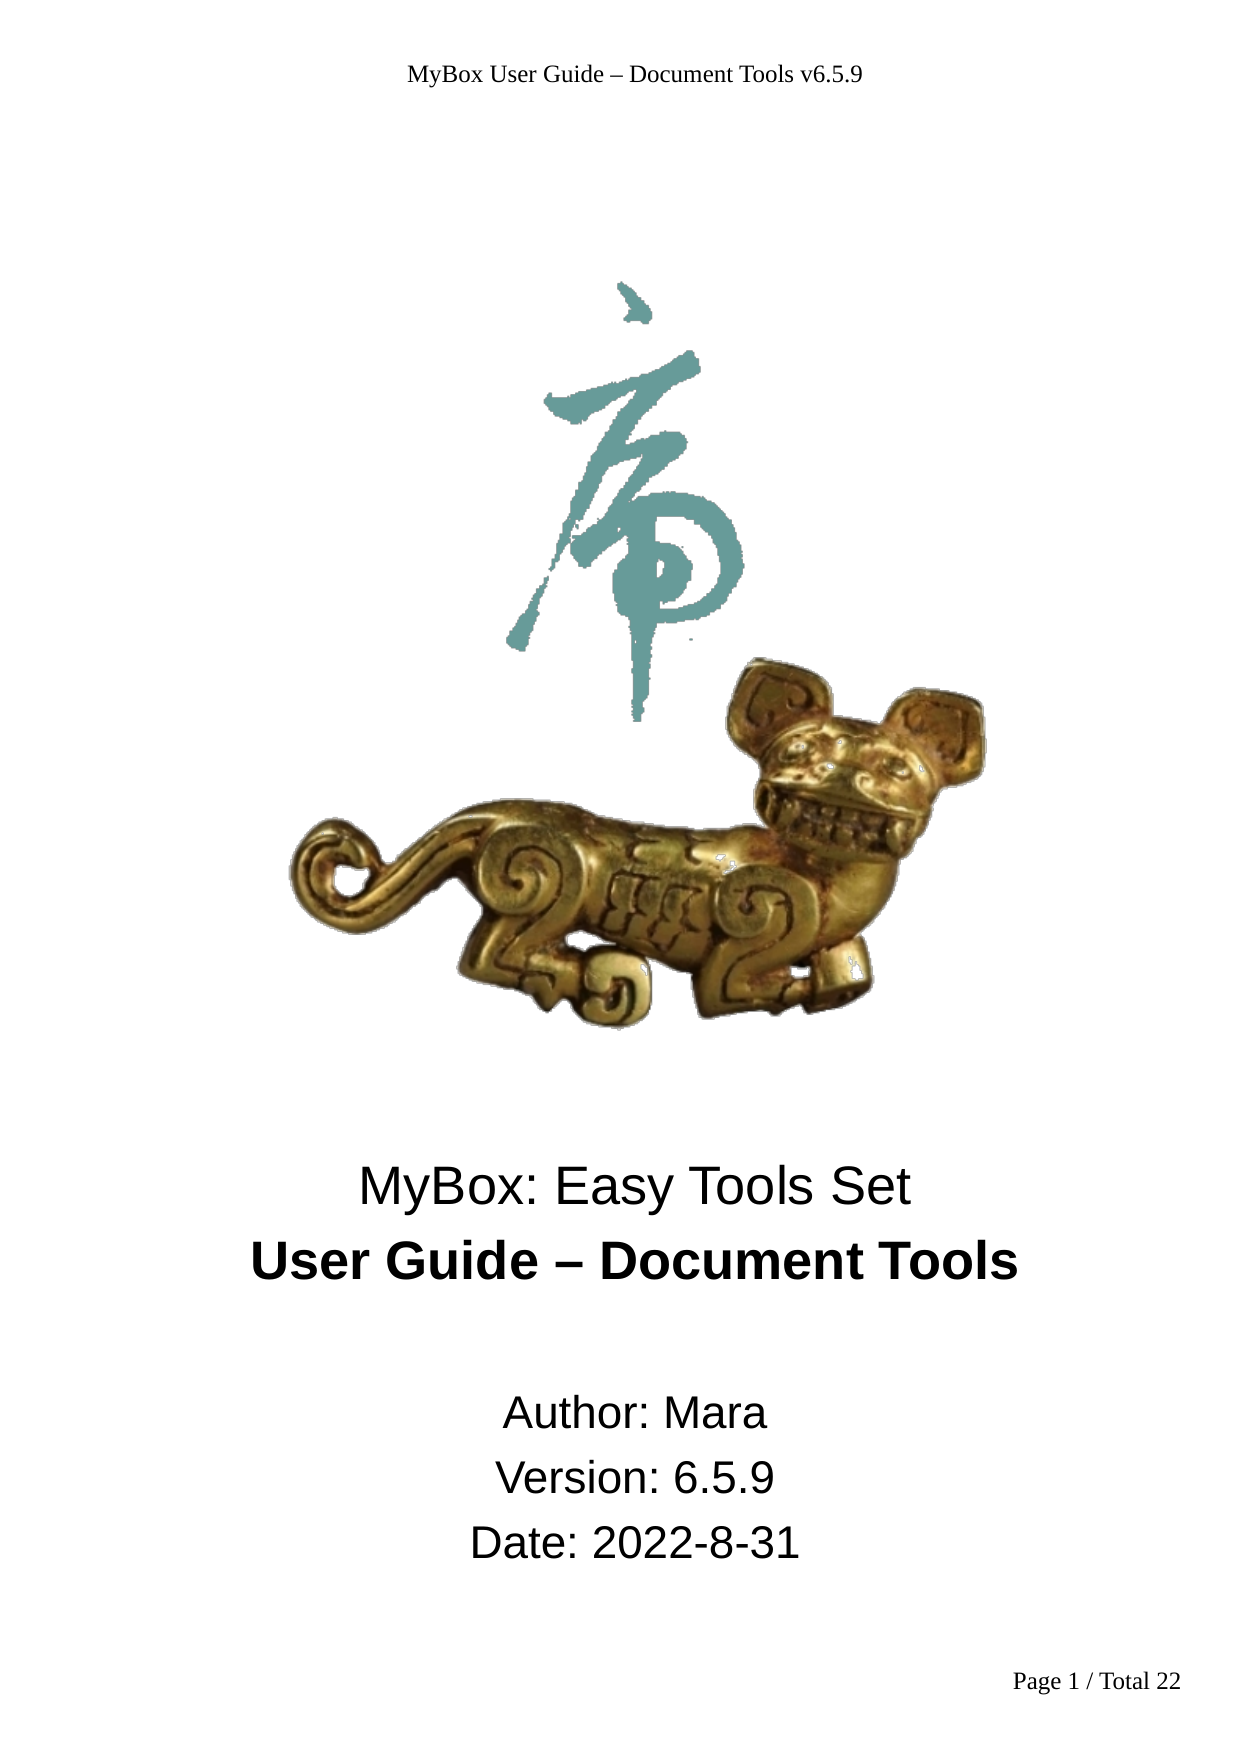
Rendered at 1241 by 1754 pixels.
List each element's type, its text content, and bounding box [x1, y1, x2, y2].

text Version: 6.5.9 [88, 1451, 1181, 1503]
subtitle MyBox: Easy Tools Set [88, 1153, 1181, 1216]
text Author: Mara [88, 1386, 1181, 1438]
text Date: 2022-8-31 [88, 1516, 1181, 1569]
text User Guide – Document Tools [88, 1228, 1181, 1291]
picture [244, 261, 1026, 1043]
